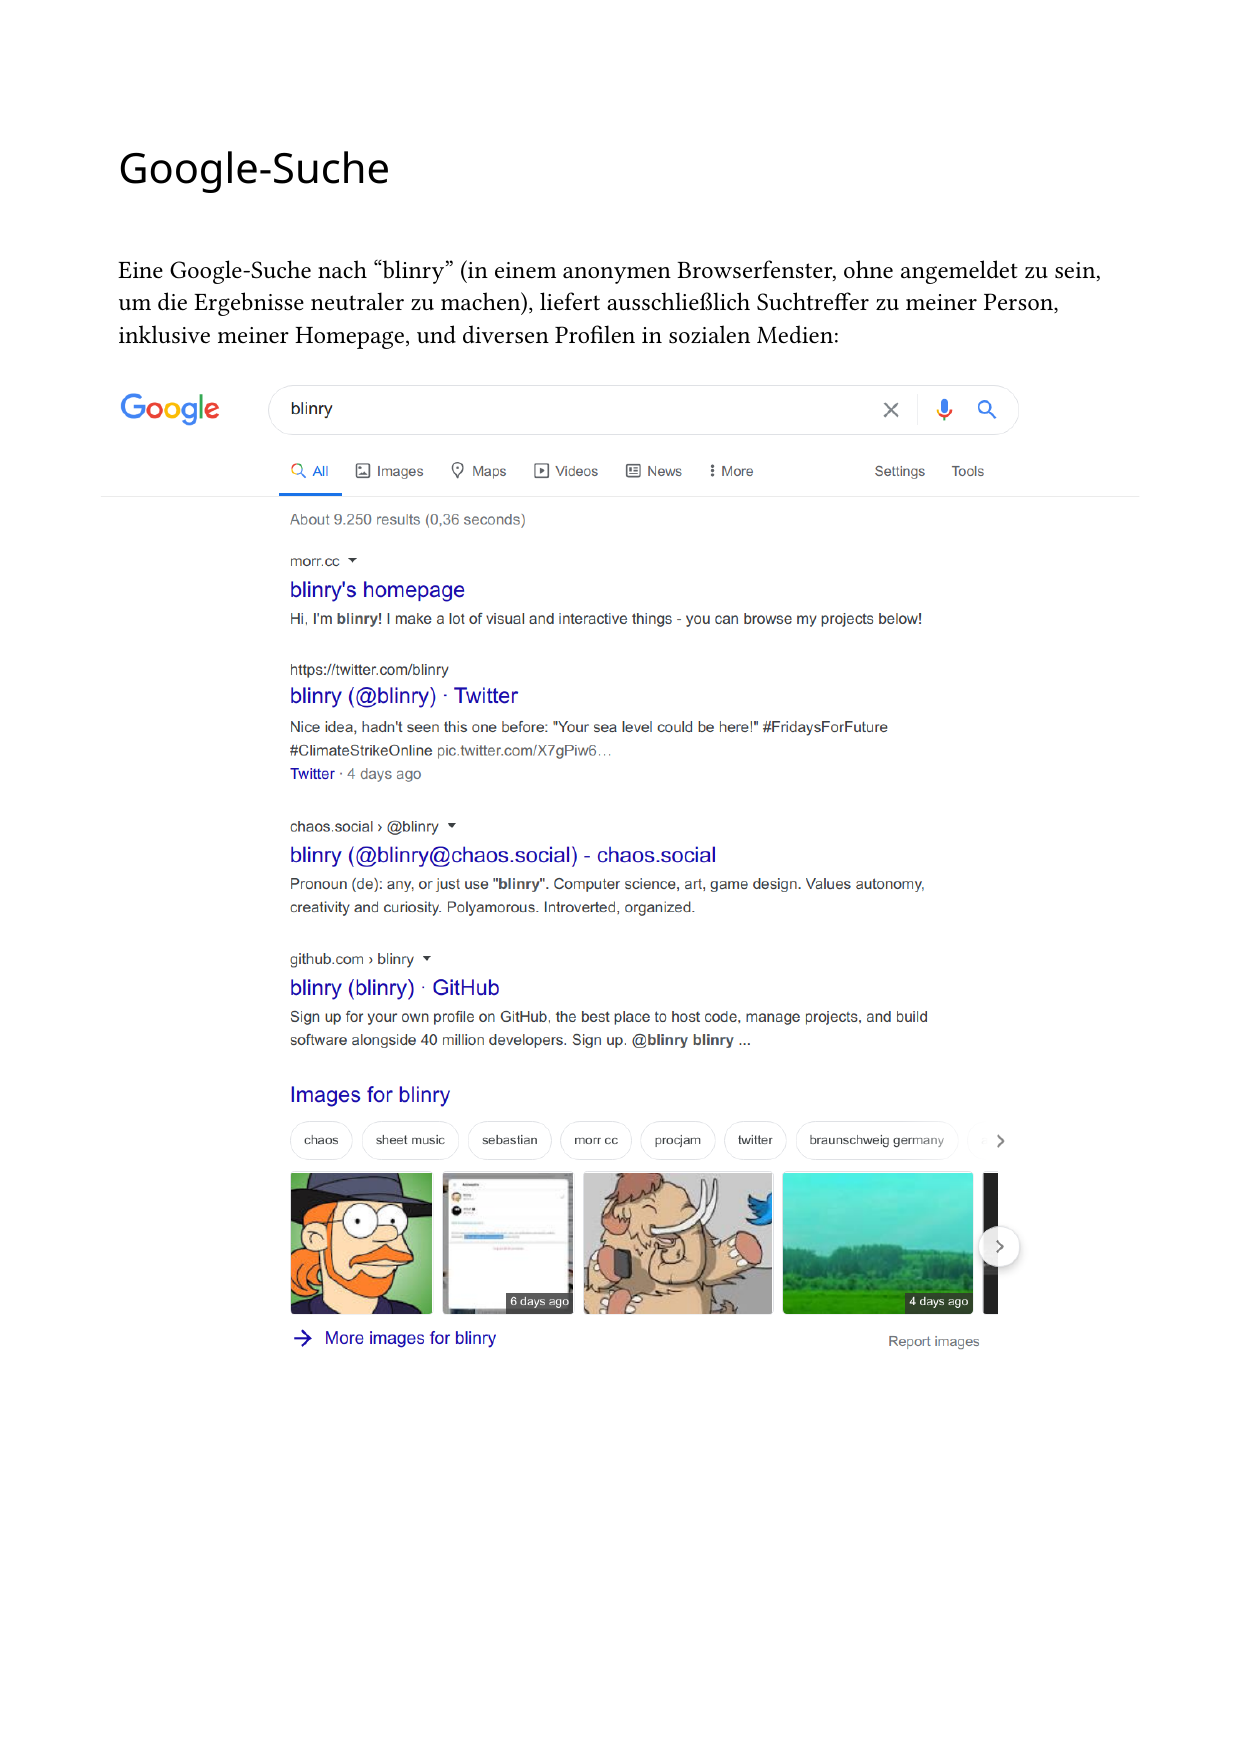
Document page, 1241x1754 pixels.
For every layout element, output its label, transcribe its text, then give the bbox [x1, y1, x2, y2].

subtitle Google-Suche [118, 139, 1122, 196]
text Eine Google-Suche nach “blinry” (in einem anonymen Browserfenster, ohne angemeldet zu sein, um die Ergebnisse neutraler zu machen), liefert ausschließlich Suchtreffer zu meiner Person, inklusive meiner Homepage, und diversen Profilen in sozialen Medien: [118, 256, 1122, 350]
picture [100, 368, 1140, 1365]
